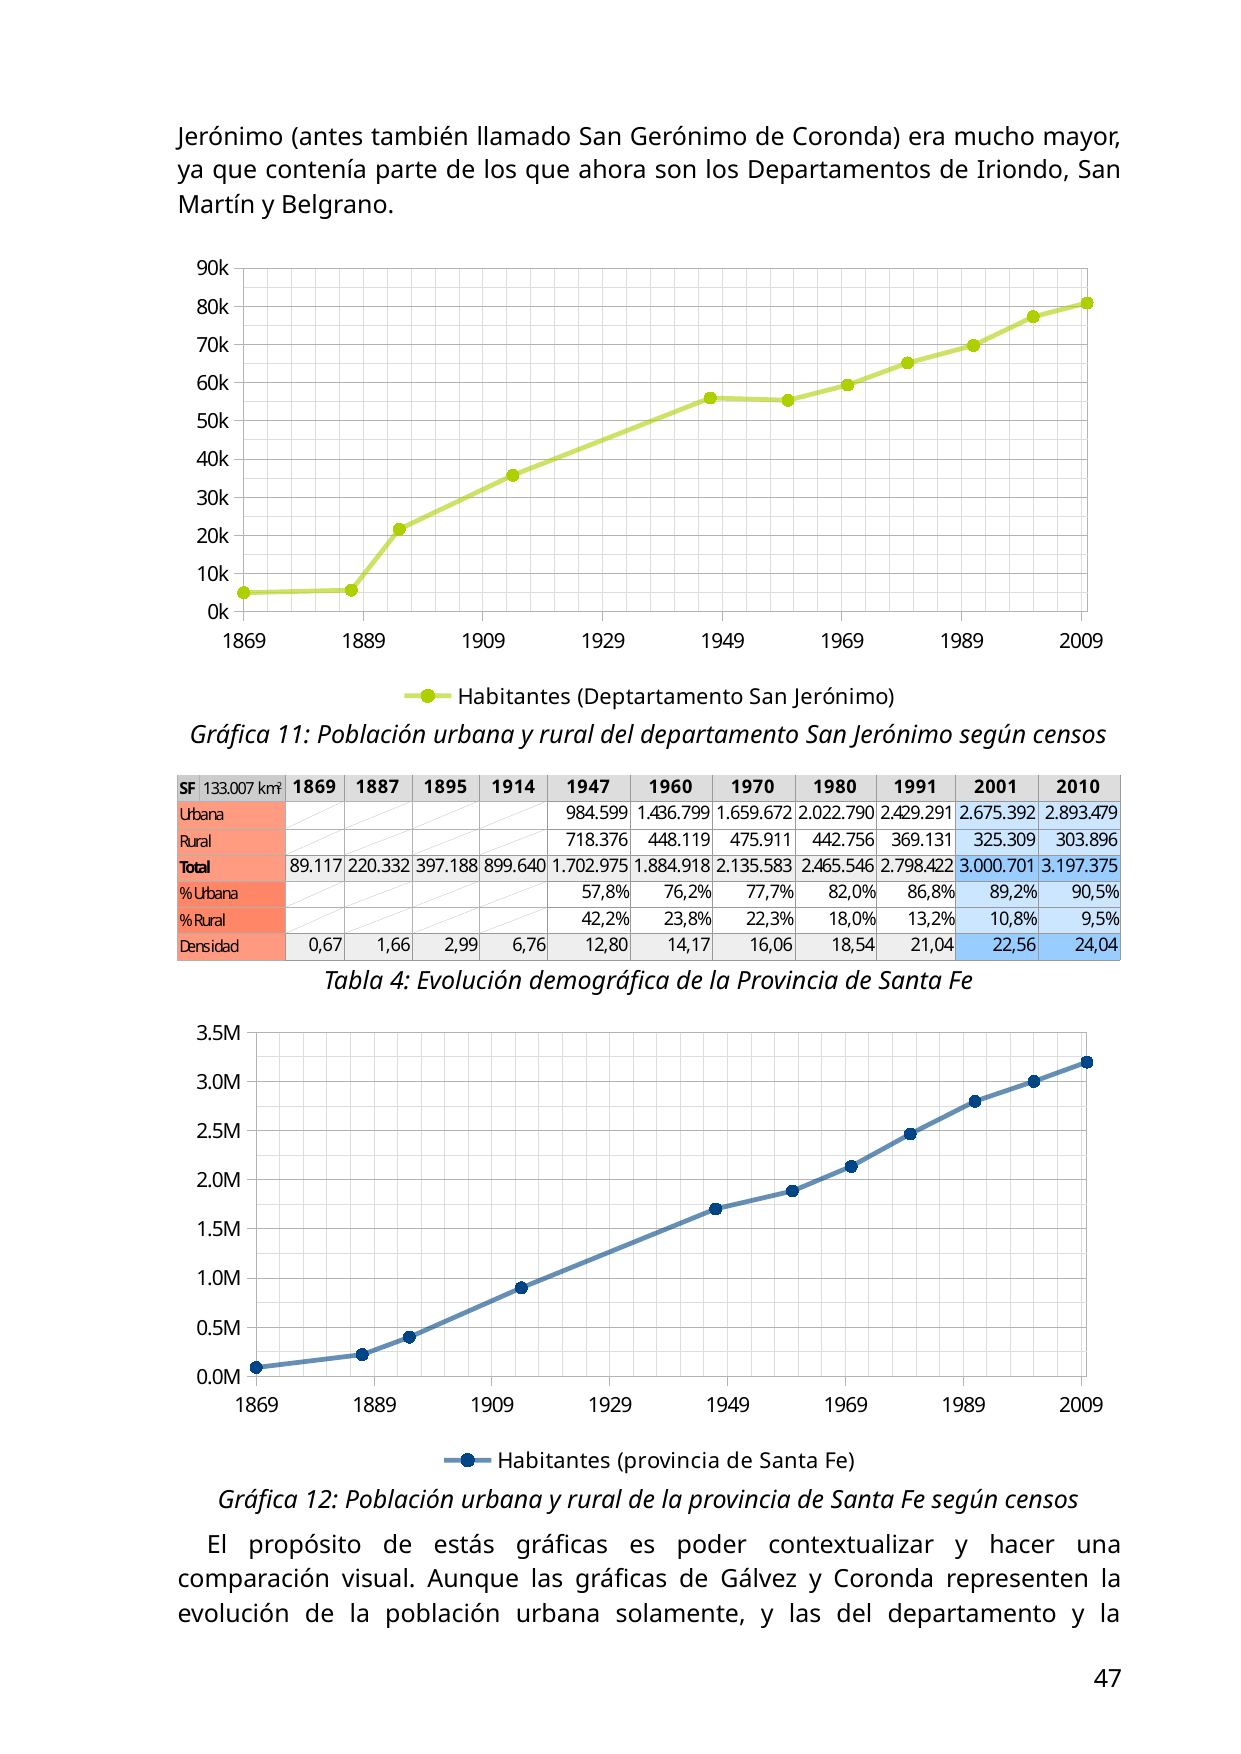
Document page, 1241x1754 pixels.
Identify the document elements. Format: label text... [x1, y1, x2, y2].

text Gráfica 12: Población urbana y rural de la provincia de Santa Fe según censos [177, 1482, 1122, 1515]
text Tabla 4: Evolución demográfica de la Provincia de Santa Fe [177, 775, 1122, 996]
text Gráfica 11: Población urbana y rural del departamento San Jerónimo según censos [177, 717, 1122, 751]
text El propósito de estás gráficas es poder contextualizar y hacer una comparación visual. Aunque las gráficas de Gálvez y Coronda representen la evolución de la población urbana solamente, y las del departamento y la [177, 1527, 1122, 1629]
text El dato de población total para 1869 de la Tabla 3 es un estimativo rescatado del informe del Censo 1960. Además, para ese entonces, el Departamento San Jerónimo (antes también llamado San Gerónimo de Coronda) era mucho mayor, ya que contenía parte de los que ahora son los Departamentos de Iriondo, San Martín y Belgrano. [177, 118, 1122, 220]
